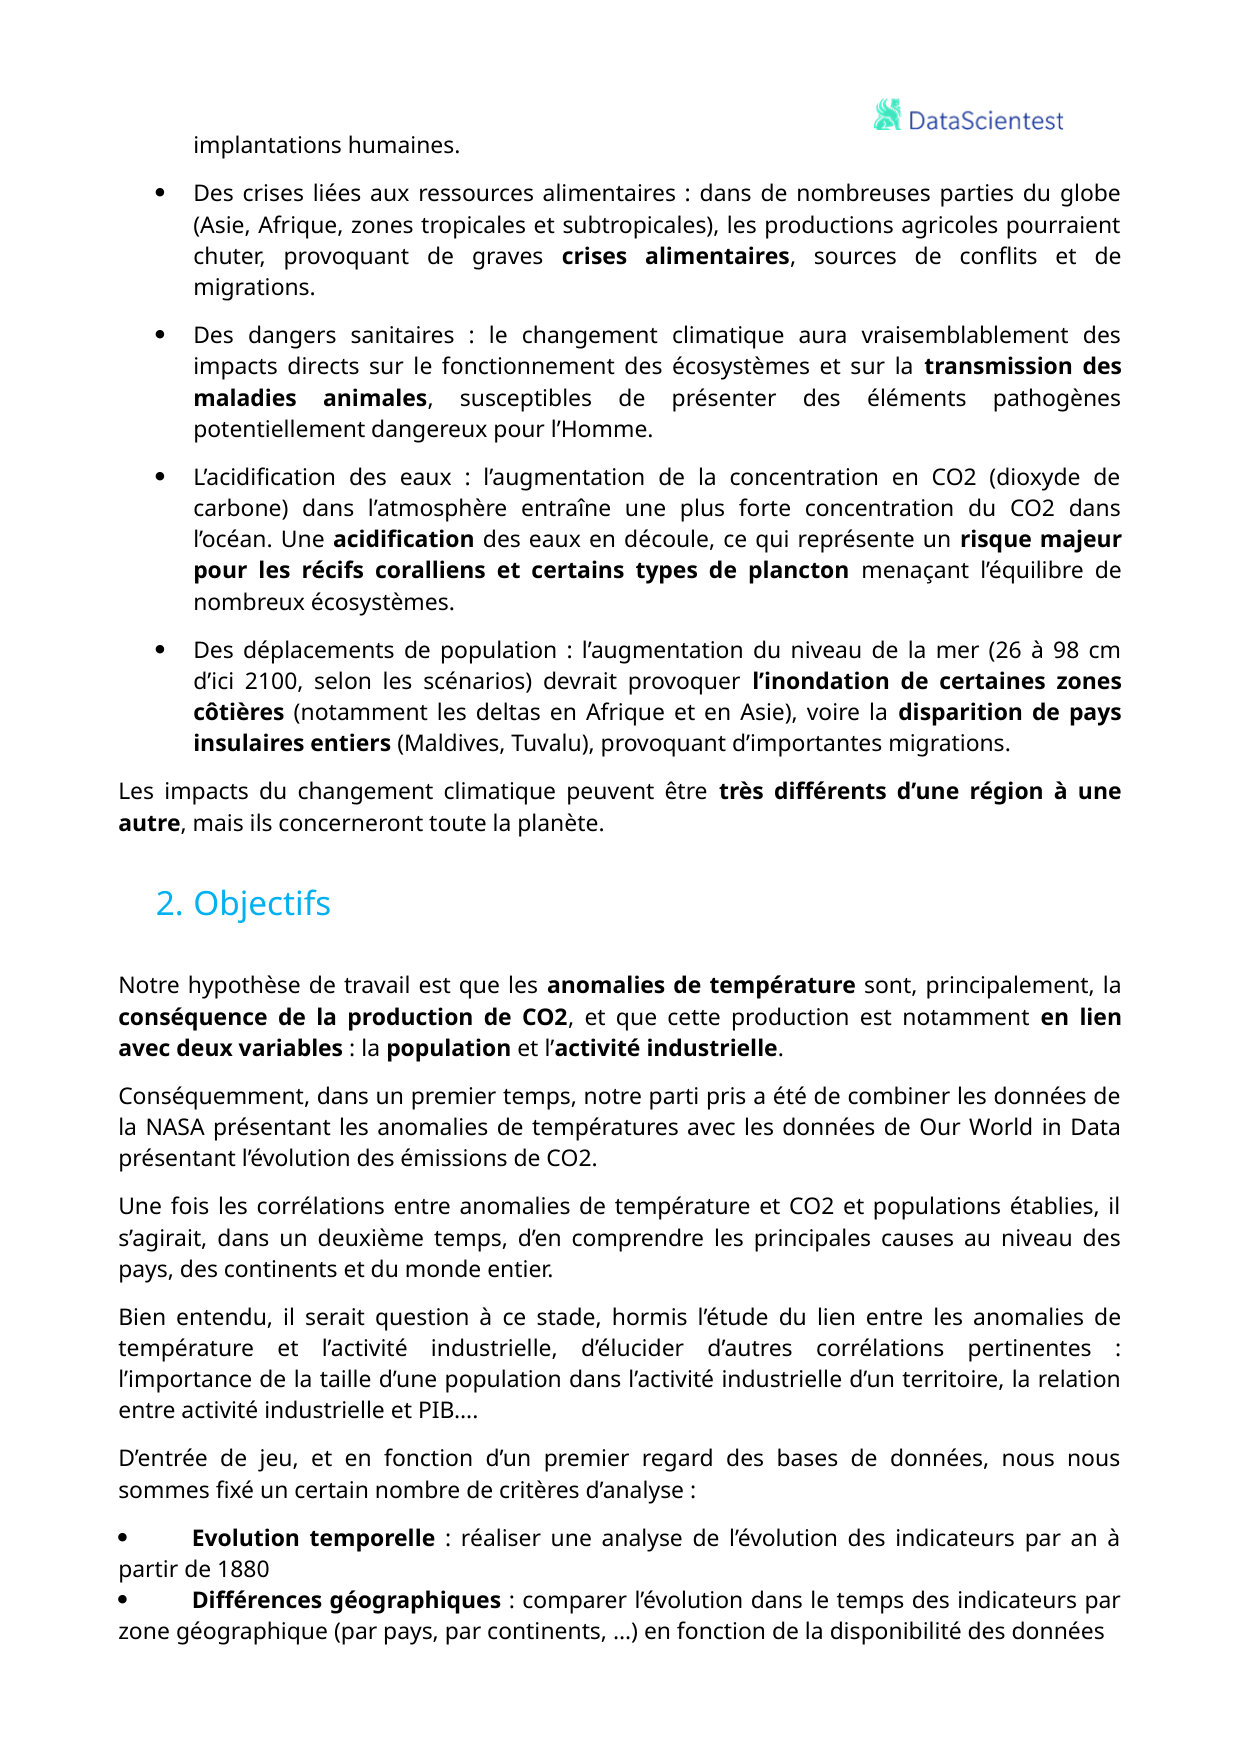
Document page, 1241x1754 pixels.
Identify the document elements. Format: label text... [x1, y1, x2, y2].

text Les impacts du changement climatique peuvent être très différents d’une région à une autre, mais ils concerneront toute la planète. [118, 775, 1122, 838]
list implantations humaines. [156, 129, 1122, 161]
list Evolution temporelle : réaliser une analyse de l’évolution des indicateurs par an à partir de 1880 [118, 1522, 1122, 1584]
text Une fois les corrélations entre anomalies de température et CO2 et populations établies, il s’agirait, dans un deuxième temps, d’en comprendre les principales causes au niveau des pays, des continents et du monde entier. [118, 1190, 1122, 1284]
list Différences géographiques : comparer l’évolution dans le temps des indicateurs par zone géographique (par pays, par continents, …) en fonction de la disponibilité des données [118, 1584, 1122, 1647]
list L’acidification des eaux : l’augmentation de la concentration en CO2 (dioxyde de carbone) dans l’atmosphère entraîne une plus forte concentration du CO2 dans l’océan. Une acidification des eaux en découle, ce qui représente un risque majeur pour les récifs coralliens et certains types de plancton menaçant l’équilibre de nombreux écosystèmes. [156, 461, 1122, 617]
text Conséquemment, dans un premier temps, notre parti pris a été de combiner les données de la NASA présentant les anomalies de températures avec les données de Our World in Data présentant l’évolution des émissions de CO2. [118, 1080, 1122, 1174]
list Objectifs [156, 879, 1122, 925]
list Des déplacements de population : l’augmentation du niveau de la mer (26 à 98 cm d’ici 2100, selon les scénarios) devrait provoquer l’inondation de certaines zones côtières (notamment les deltas en Afrique et en Asie), voire la disparition de pays insulaires entiers (Maldives, Tuvalu), provoquant d’importantes migrations. [156, 633, 1122, 758]
text Notre hypothèse de travail est que les anomalies de température sont, principalement, la conséquence de la production de CO2, et que cette production est notamment en lien avec deux variables : la population et l’activité industrielle. [118, 969, 1122, 1063]
text Bien entendu, il serait question à ce stade, hormis l’étude du lien entre les anomalies de température et l’activité industrielle, d’élucider d’autres corrélations pertinentes : l’importance de la taille d’une population dans l’activité industrielle d’un territoire, la relation entre activité industrielle et PIB…. [118, 1301, 1122, 1426]
text D’entrée de jeu, et en fonction d’un premier regard des bases de données, nous nous sommes fixé un certain nombre de critères d’analyse : [118, 1442, 1122, 1505]
list Des crises liées aux ressources alimentaires : dans de nombreuses parties du globe (Asie, Afrique, zones tropicales et subtropicales), les productions agricoles pourraient chuter, provoquant de graves crises alimentaires, sources de conflits et de migrations. [156, 177, 1122, 302]
list Des dangers sanitaires : le changement climatique aura vraisemblablement des impacts directs sur le fonctionnement des écosystèmes et sur la transmission des maladies animales, susceptibles de présenter des éléments pathogènes potentiellement dangereux pour l’Homme. [156, 319, 1122, 444]
